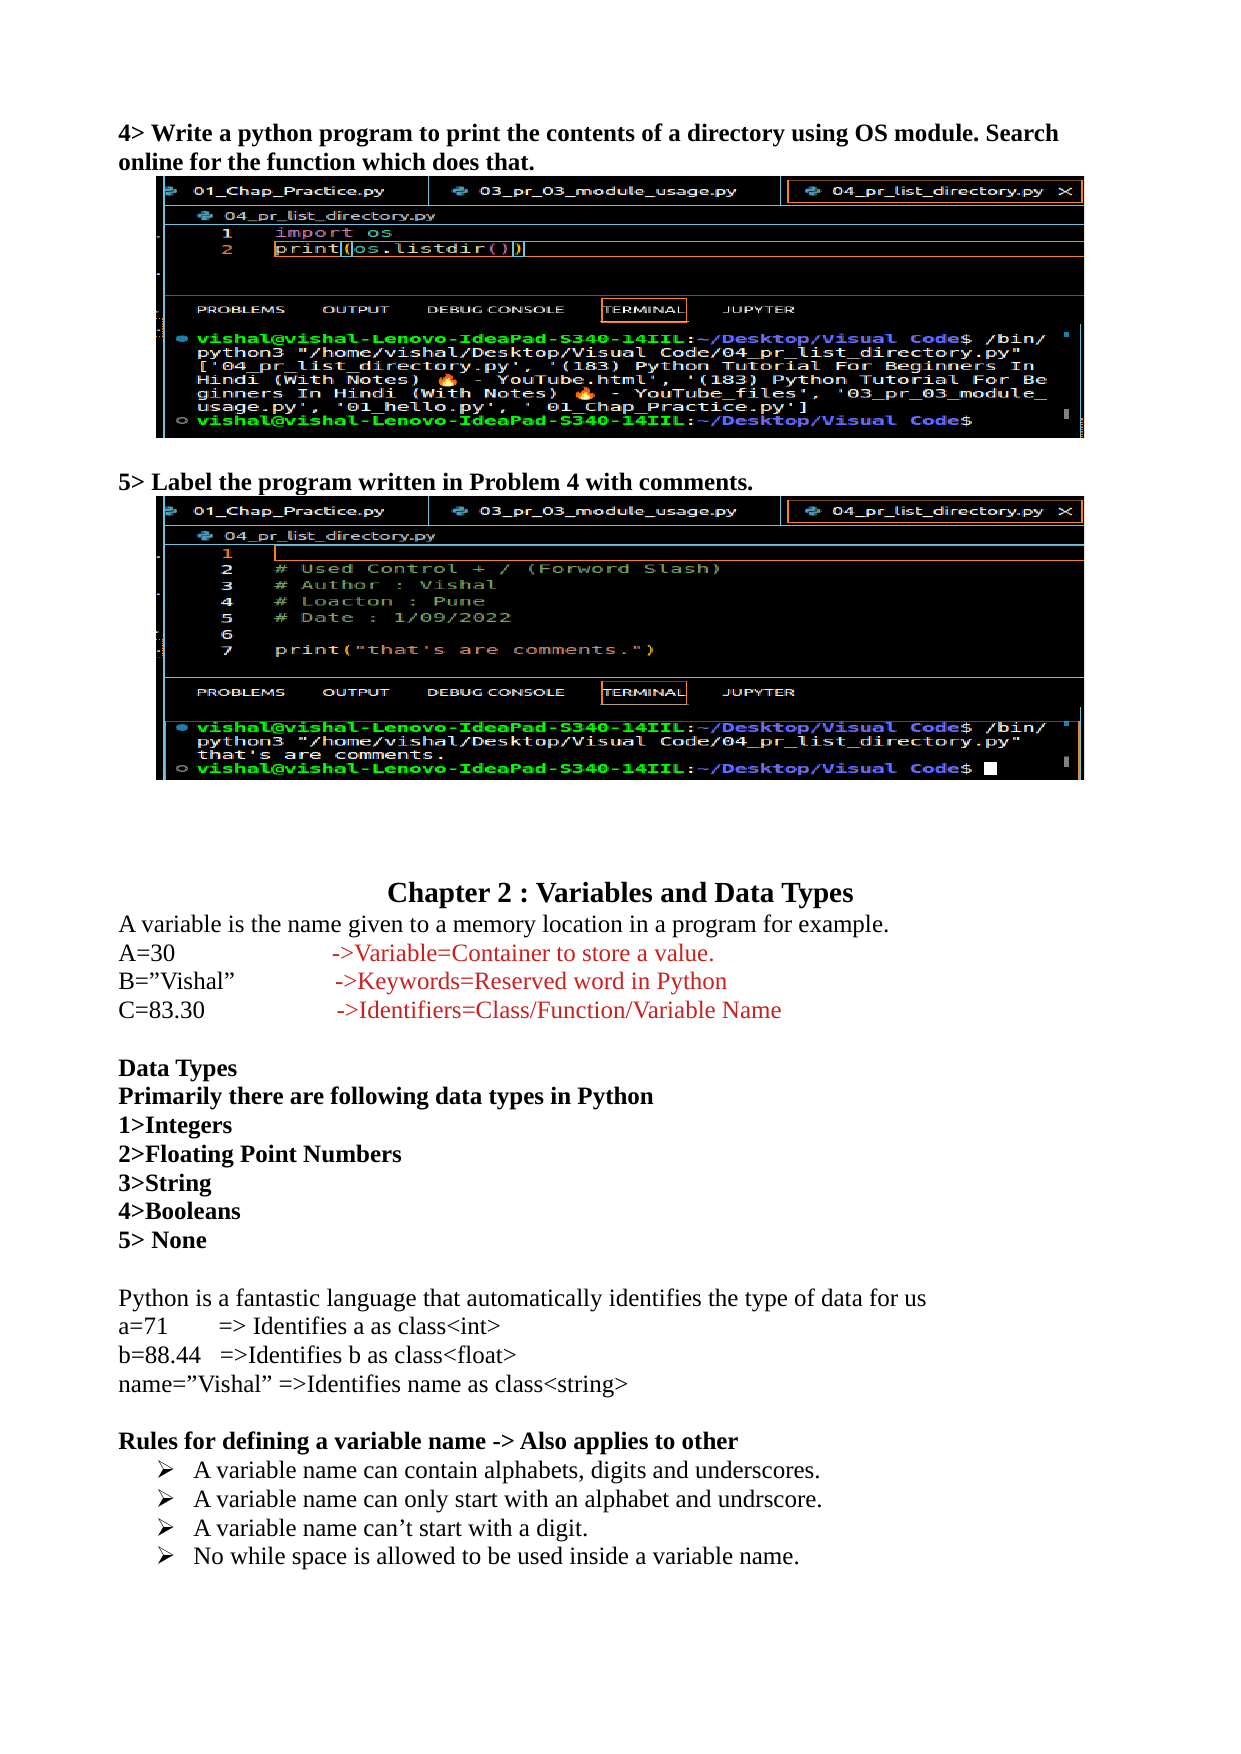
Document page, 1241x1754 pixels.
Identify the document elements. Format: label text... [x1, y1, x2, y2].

text Rules for defining a variable name -> Also applies to other [118, 1426, 1122, 1455]
text 4> Write a python program to print the contents of a directory using OS module. Search online for the function which does that. [118, 118, 1122, 176]
picture [156, 495, 1085, 780]
list A variable name can only start with an alphabet and undrscore. [156, 1484, 1122, 1513]
text A variable is the name given to a memory location in a program for example. [118, 909, 1122, 938]
list A variable name can contain alphabets, digits and underscores. [156, 1455, 1122, 1484]
text C=83.30 ->Identifiers=Class/Function/Variable Name [118, 995, 1122, 1024]
text 5> Label the program written in Problem 4 with comments. [118, 467, 1122, 496]
text b=88.44 =>Identifies b as class<float> [118, 1340, 1122, 1369]
text B=”Vishal” ->Keywords=Reserved word in Python [118, 966, 1122, 995]
picture [156, 175, 1085, 438]
text 4>Booleans [118, 1196, 1122, 1225]
text 5> None [118, 1225, 1122, 1254]
text 3>String [118, 1168, 1122, 1196]
text Chapter 2 : Variables and Data Types [118, 875, 1122, 909]
text Data Types [118, 1053, 1122, 1081]
text Primarily there are following data types in Python [118, 1081, 1122, 1110]
text name=”Vishal” =>Identifies name as class<string> [118, 1369, 1122, 1398]
text A=30 ->Variable=Container to store a value. [118, 938, 1122, 966]
text Python is a fantastic language that automatically identifies the type of data for us [118, 1283, 1122, 1311]
text a=71 => Identifies a as class<int> [118, 1311, 1122, 1340]
text 2>Floating Point Numbers [118, 1139, 1122, 1168]
list No while space is allowed to be used inside a variable name. [156, 1541, 1122, 1570]
list A variable name can’t start with a digit. [156, 1513, 1122, 1541]
text 1>Integers [118, 1110, 1122, 1139]
